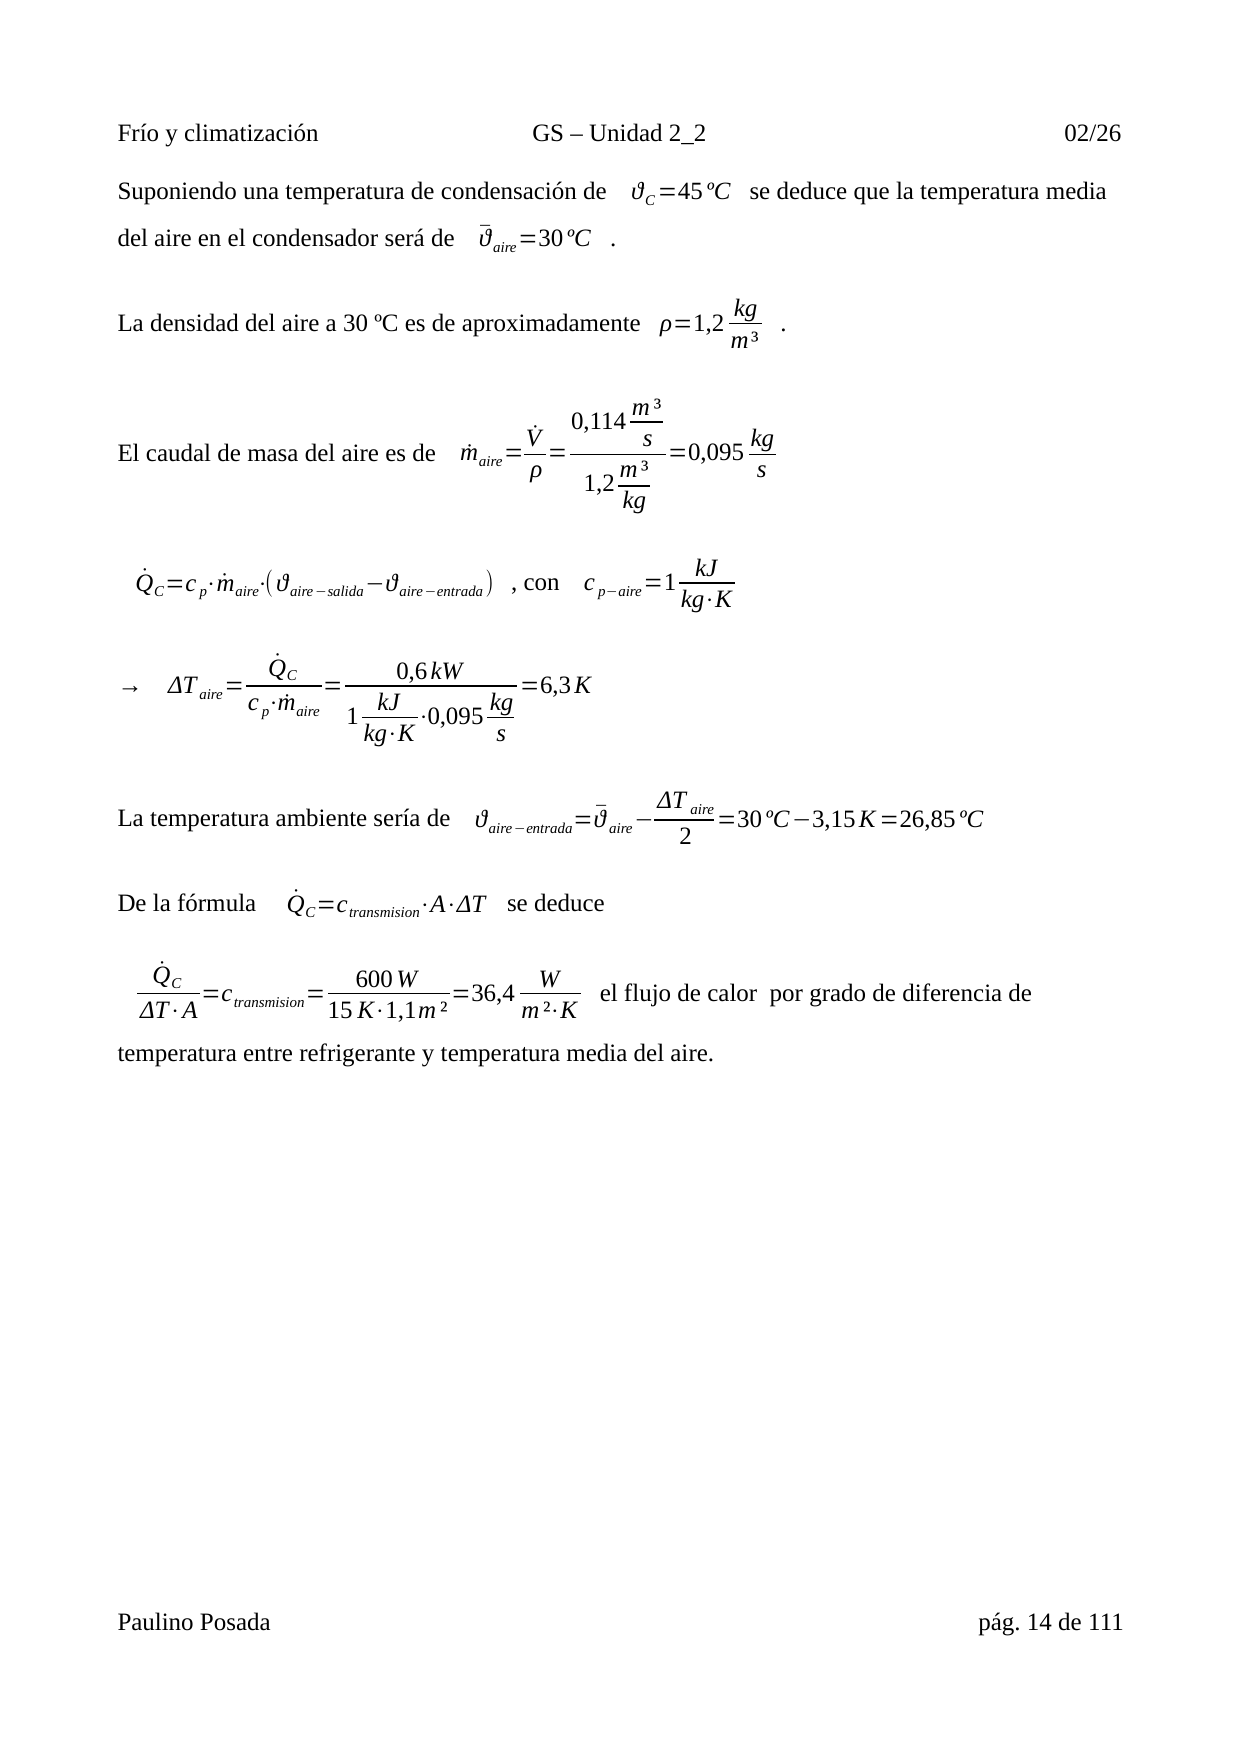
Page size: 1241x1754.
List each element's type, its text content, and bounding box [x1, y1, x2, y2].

text La temperatura ambiente sería de [117, 786, 1123, 849]
text → [117, 652, 1123, 747]
text , con [117, 554, 1123, 613]
text Suponiendo una temperatura de condensación de se deduce que la temperatura media del aire en el condensador será de . [117, 176, 1123, 256]
text De la fórmula se deduce [117, 888, 1123, 921]
text El caudal de masa del aire es de [117, 393, 1123, 515]
text el flujo de calor por grado de diferencia de temperatura entre refrigerante y temperatura media del aire. [117, 960, 1123, 1067]
text La densidad del aire a 30 ºC es de aproximadamente. [117, 295, 1123, 354]
